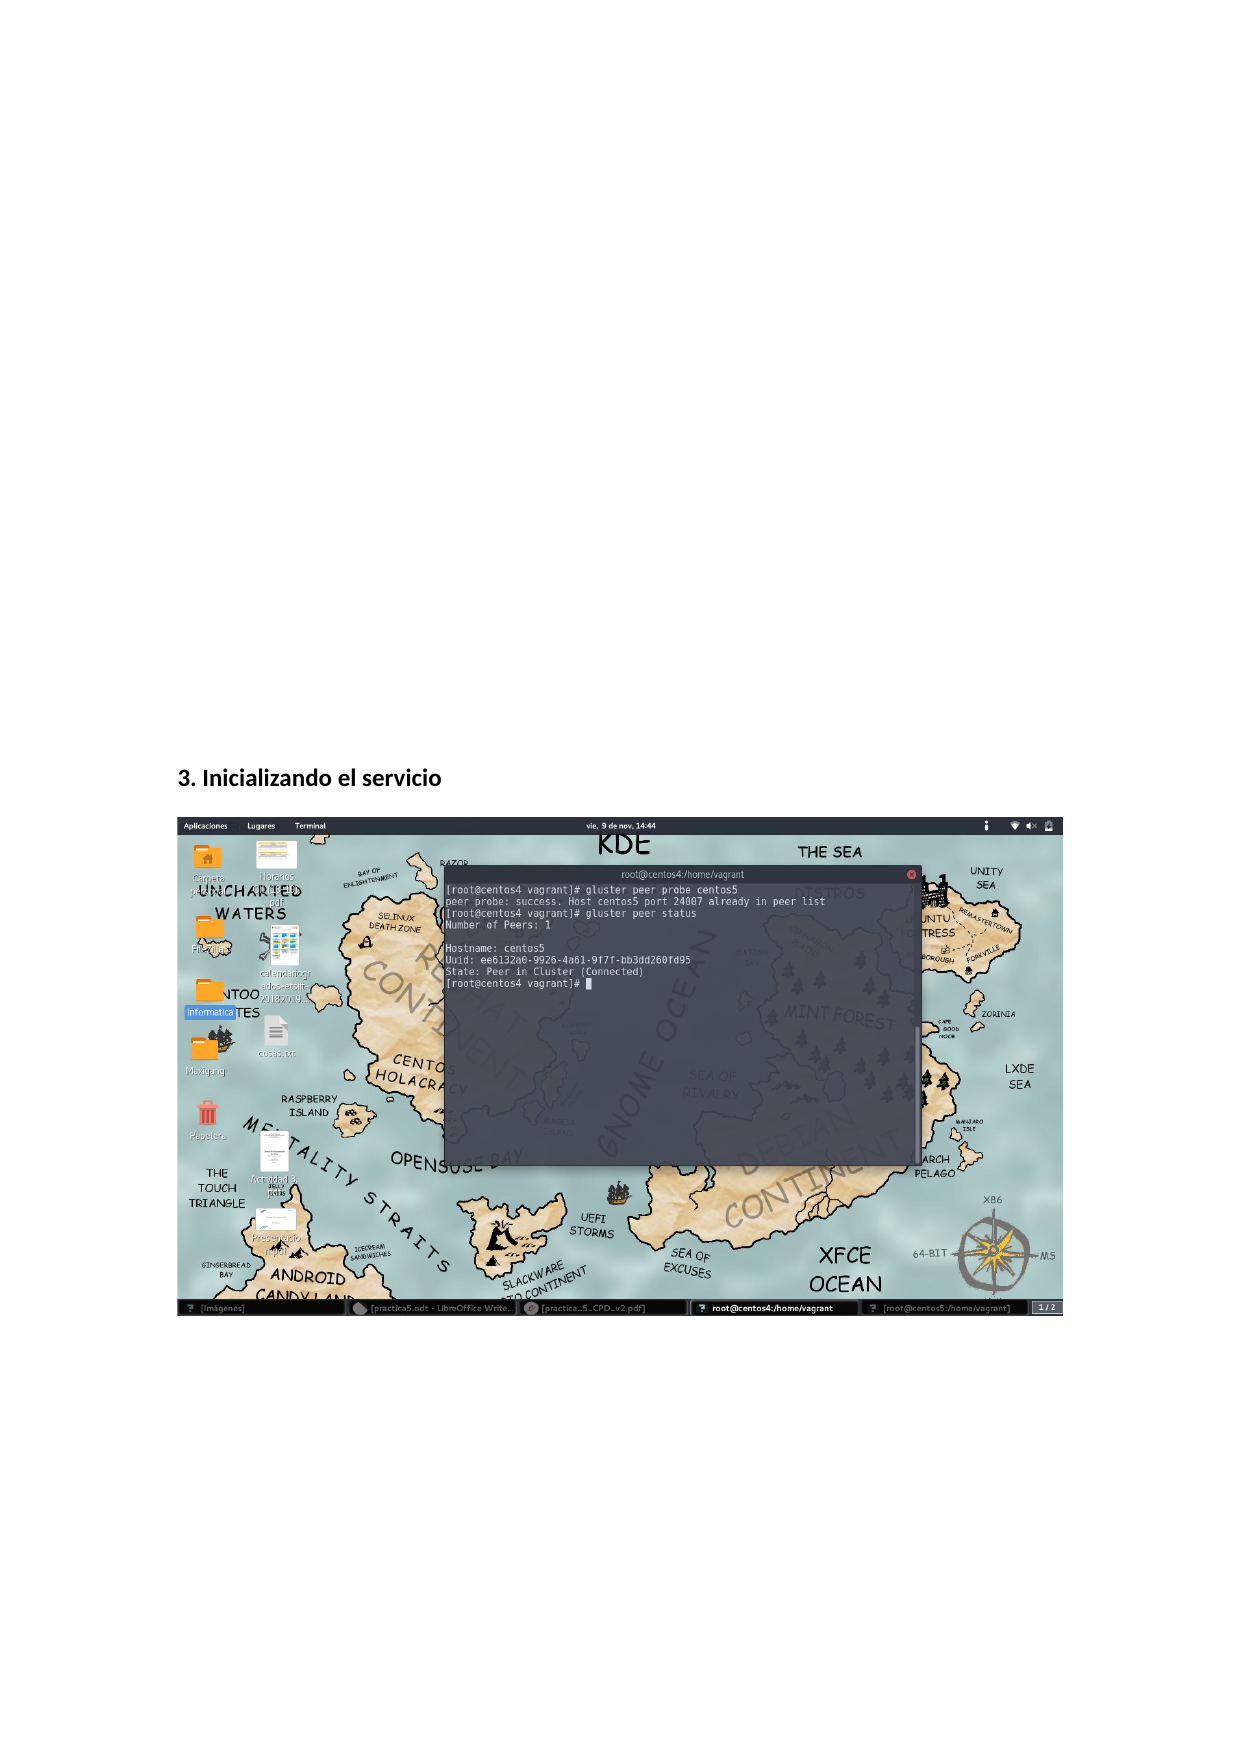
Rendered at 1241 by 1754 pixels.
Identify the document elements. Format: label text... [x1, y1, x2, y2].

picture [177, 817, 1063, 1316]
text 3. Inicializando el servicio [177, 762, 1063, 792]
